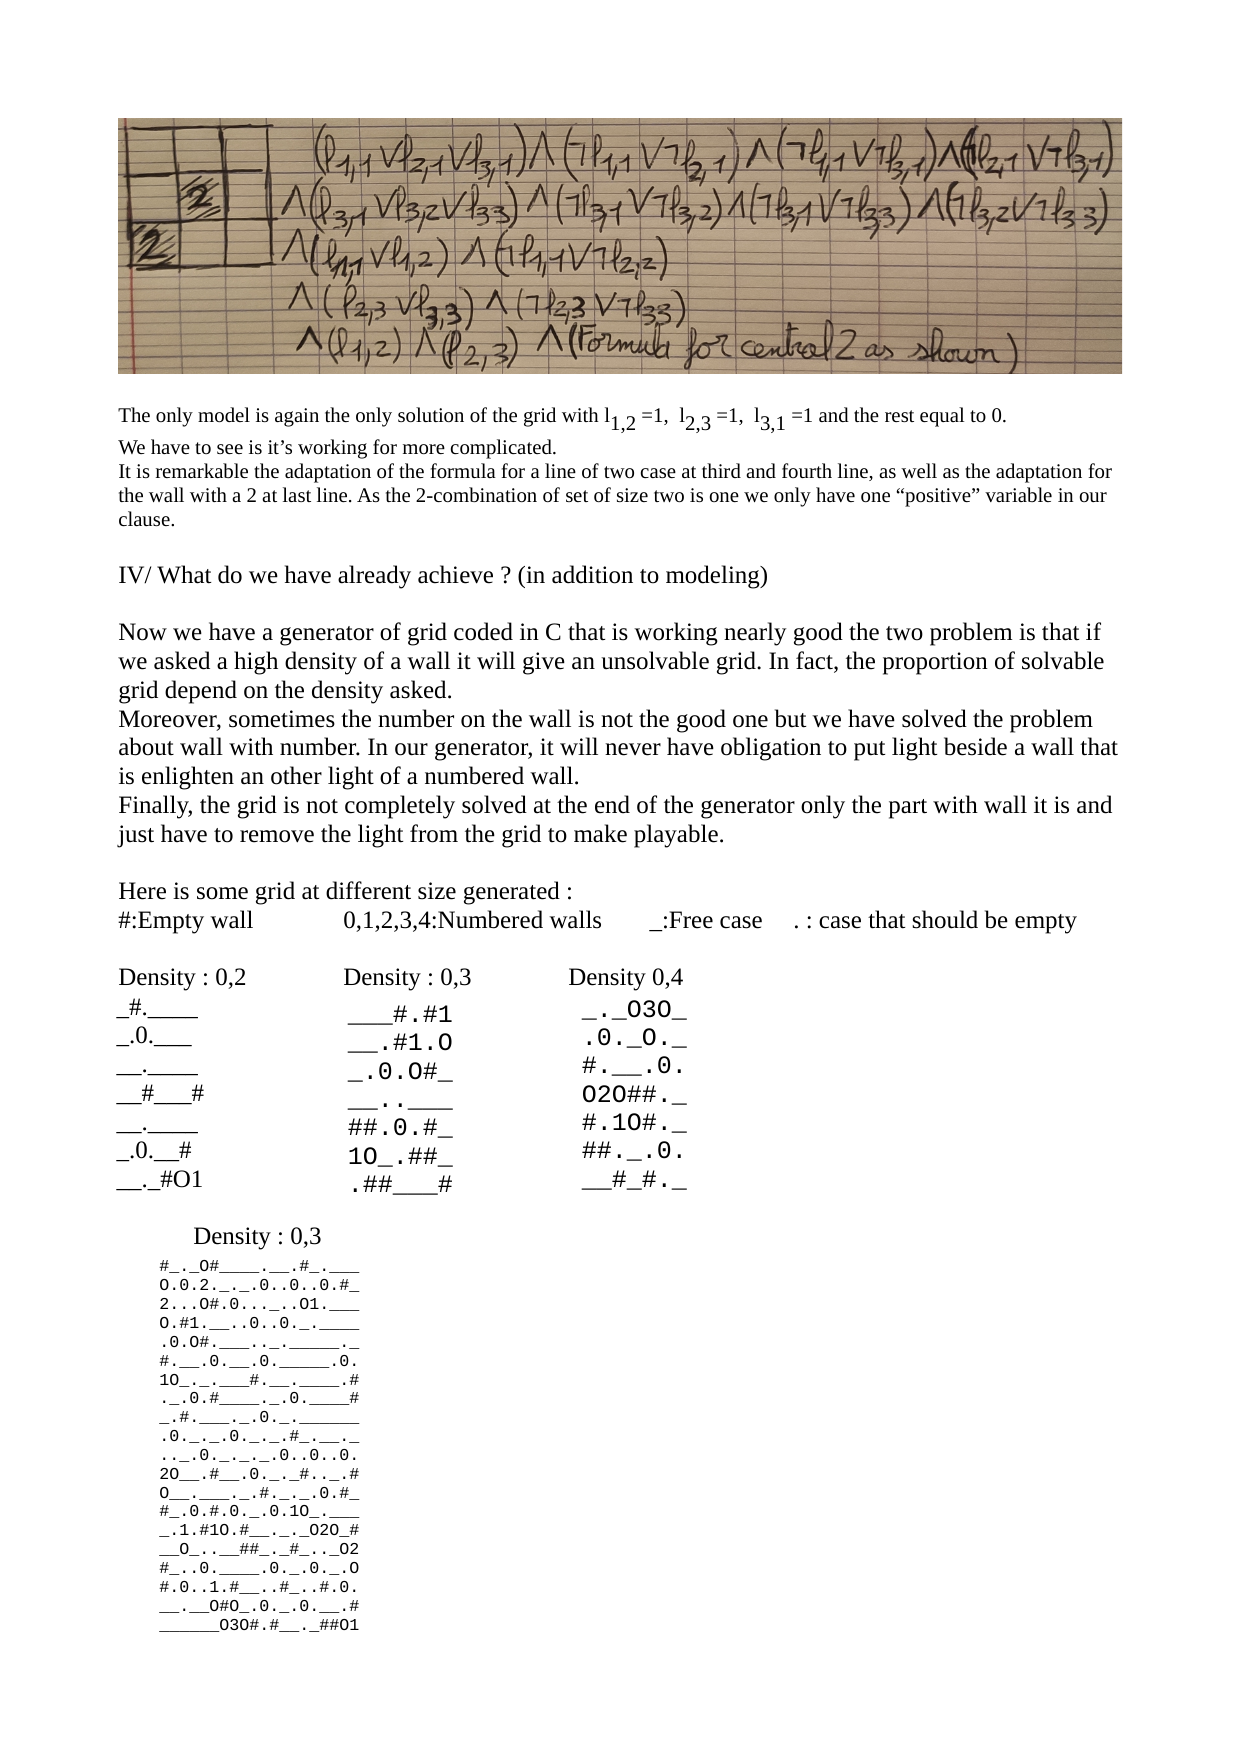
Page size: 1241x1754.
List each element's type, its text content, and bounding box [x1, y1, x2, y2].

text We have to see is it’s working for more complicated. [118, 435, 1122, 459]
text It is remarkable the adaptation of the formula for a line of two case at third and fourth line, as well as the adaptation for the wall with a 2 at last line. As the 2-combination of set of size two is one we only have one “positive” variable in our clause. [118, 459, 1122, 531]
picture [118, 118, 1123, 374]
text Now we have a generator of grid coded in C that is working nearly good the two problem is that if we asked a high density of a wall it will give an unsolvable grid. In fact, the proportion of solvable grid depend on the density asked. [118, 617, 1122, 704]
text The only model is again the only solution of the grid with l1,2 =1, l2,3 =1, l3,1 =1 and the rest equal to 0. [118, 402, 1122, 435]
text Density : 0,3 [118, 1221, 1122, 1250]
text IV/ What do we have already achieve ? (in addition to modeling) [118, 560, 1122, 589]
text Here is some grid at different size generated : [118, 876, 1122, 905]
text Moreover, sometimes the number on the wall is not the good one but we have solved the problem about wall with number. In our generator, it will never have obligation to put light beside a wall that is enlighten an other light of a numbered wall. [118, 704, 1122, 790]
text Density : 0,2 Density : 0,3 Density 0,4 [118, 962, 1122, 991]
text Finally, the grid is not completely solved at the end of the generator only the part with wall it is and just have to remove the light from the grid to make playable. [118, 790, 1122, 847]
text #:Empty wall 0,1,2,3,4:Numbered walls _:Free case . : case that should be empty [118, 905, 1122, 934]
